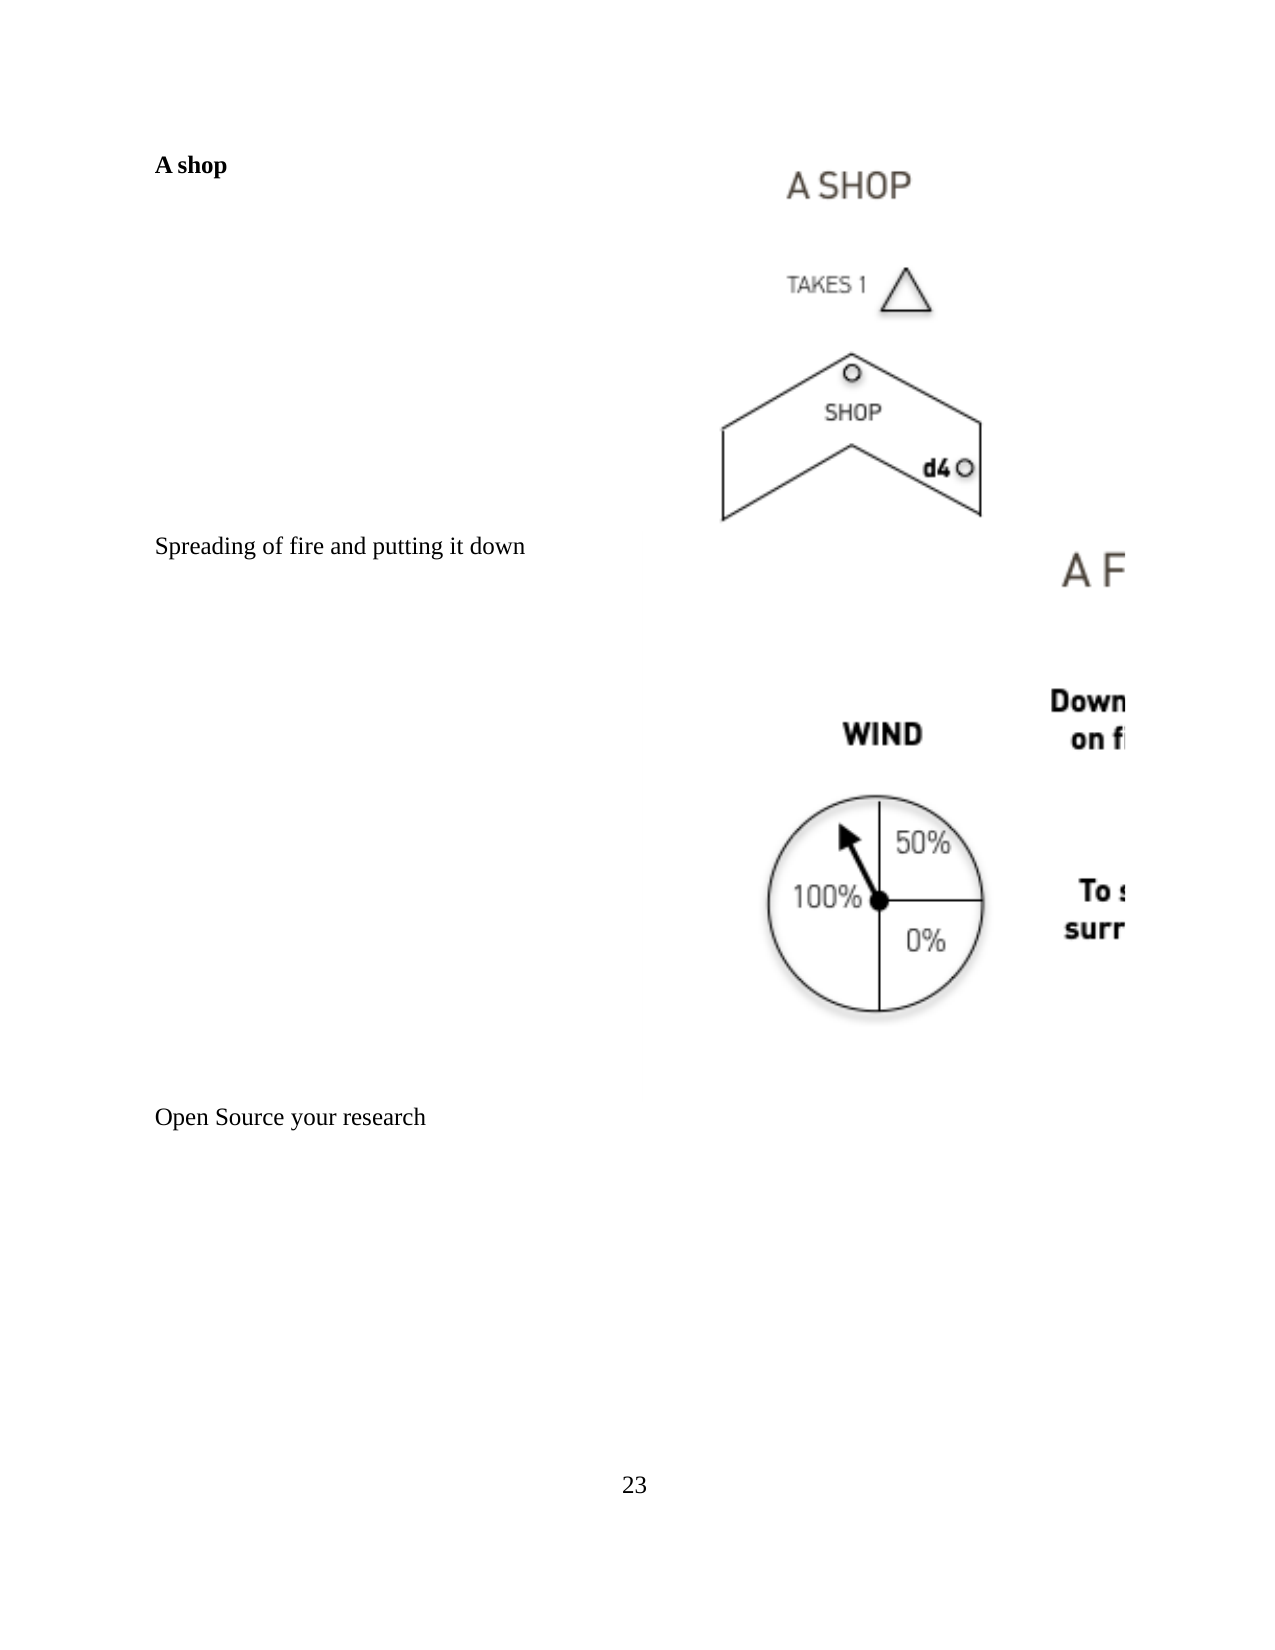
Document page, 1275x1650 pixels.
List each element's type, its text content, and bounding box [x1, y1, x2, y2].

table_cell [638, 1102, 1125, 1131]
table_cell Spreading of fire and putting it down [150, 531, 637, 1102]
table_header A shop [150, 150, 637, 531]
table_cell Open Source your research [150, 1102, 637, 1131]
picture [641, 150, 1125, 1102]
table_header [1076, 150, 1125, 531]
